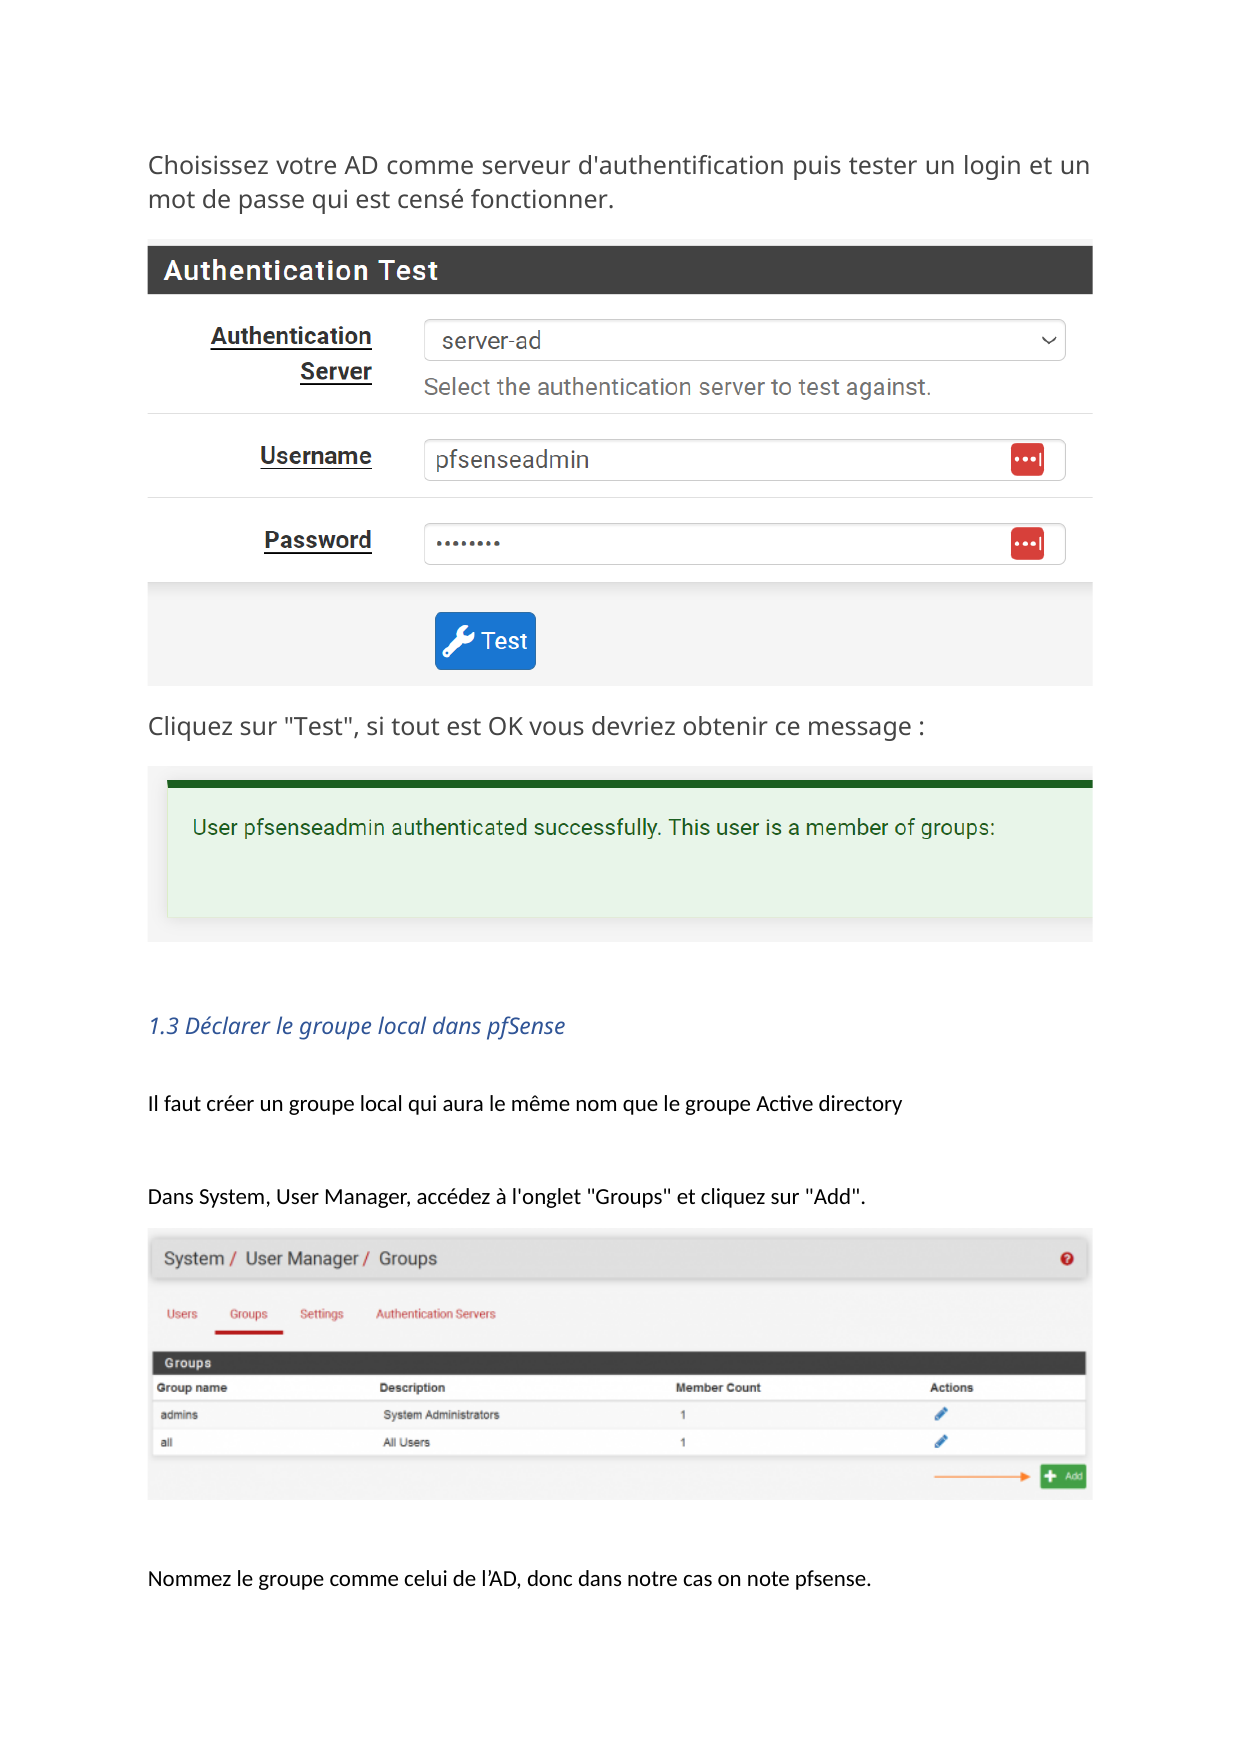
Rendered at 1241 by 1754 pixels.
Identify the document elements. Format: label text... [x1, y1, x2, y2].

text Nommez le groupe comme celui de l’AD, donc dans notre cas on note pfsense. [148, 1564, 1093, 1592]
text Il faut créer un groupe local qui aura le même nom que le groupe Active directory [148, 1089, 1093, 1118]
text Choisissez votre AD comme serveur d'authentification puis tester un login et un mot de passe qui est censé fonctionner. [148, 148, 1093, 216]
text Cliquez sur "Test", si tout est OK vous devriez obtenir ce message : [148, 709, 1093, 743]
subtitle 1.3 Déclarer le groupe local dans pfSense [148, 1010, 1093, 1041]
text Dans System, User Manager, accédez à l'onglet "Groups" et cliquez sur "Add". [148, 1182, 1093, 1210]
